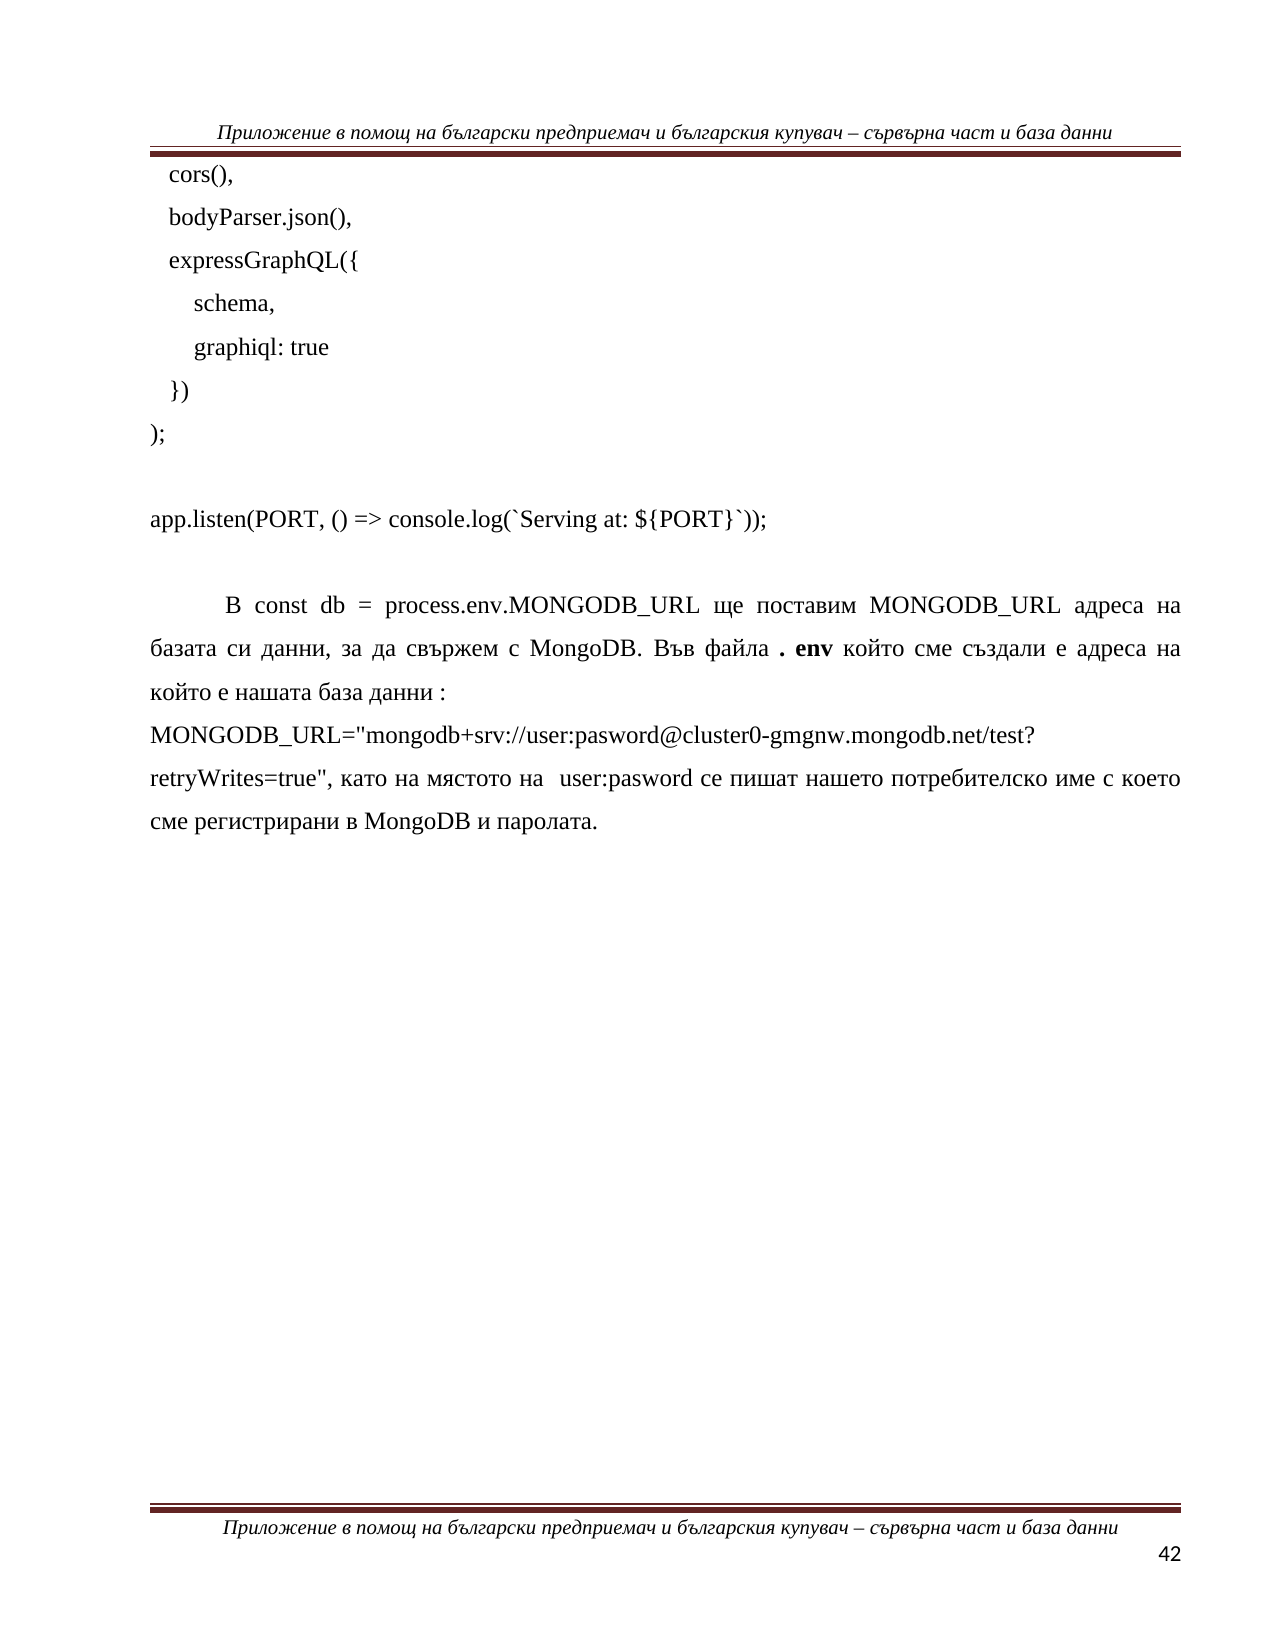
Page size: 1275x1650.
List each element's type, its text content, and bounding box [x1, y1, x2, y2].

text MONGODB_URL="mongodb+srv://user:pasword@cluster0-gmgnw.mongodb.net/test?retryWrites=true", като на мястото на user:pasword се пишат нашето потребителско име с което сме регистрирани в MongoDB и паролата. [150, 720, 1181, 835]
text ); [150, 418, 1181, 447]
text graphiql: true [150, 332, 1181, 360]
text В const db = process.env.MONGODB_URL ще поставим MONGODB_URL адреса на базата си данни, за да свържем с MongoDB. Във файла . env който сме създали е адреса на който е нашата база данни : [150, 590, 1181, 705]
text expressGraphQL({ [150, 245, 1181, 274]
text app.listen(PORT, () => console.log(`Serving at: ${PORT}`)); [150, 504, 1181, 533]
text schema, [150, 288, 1181, 317]
text }) [150, 375, 1181, 403]
text cors(), [150, 159, 1181, 188]
text bodyParser.json(), [150, 202, 1181, 231]
